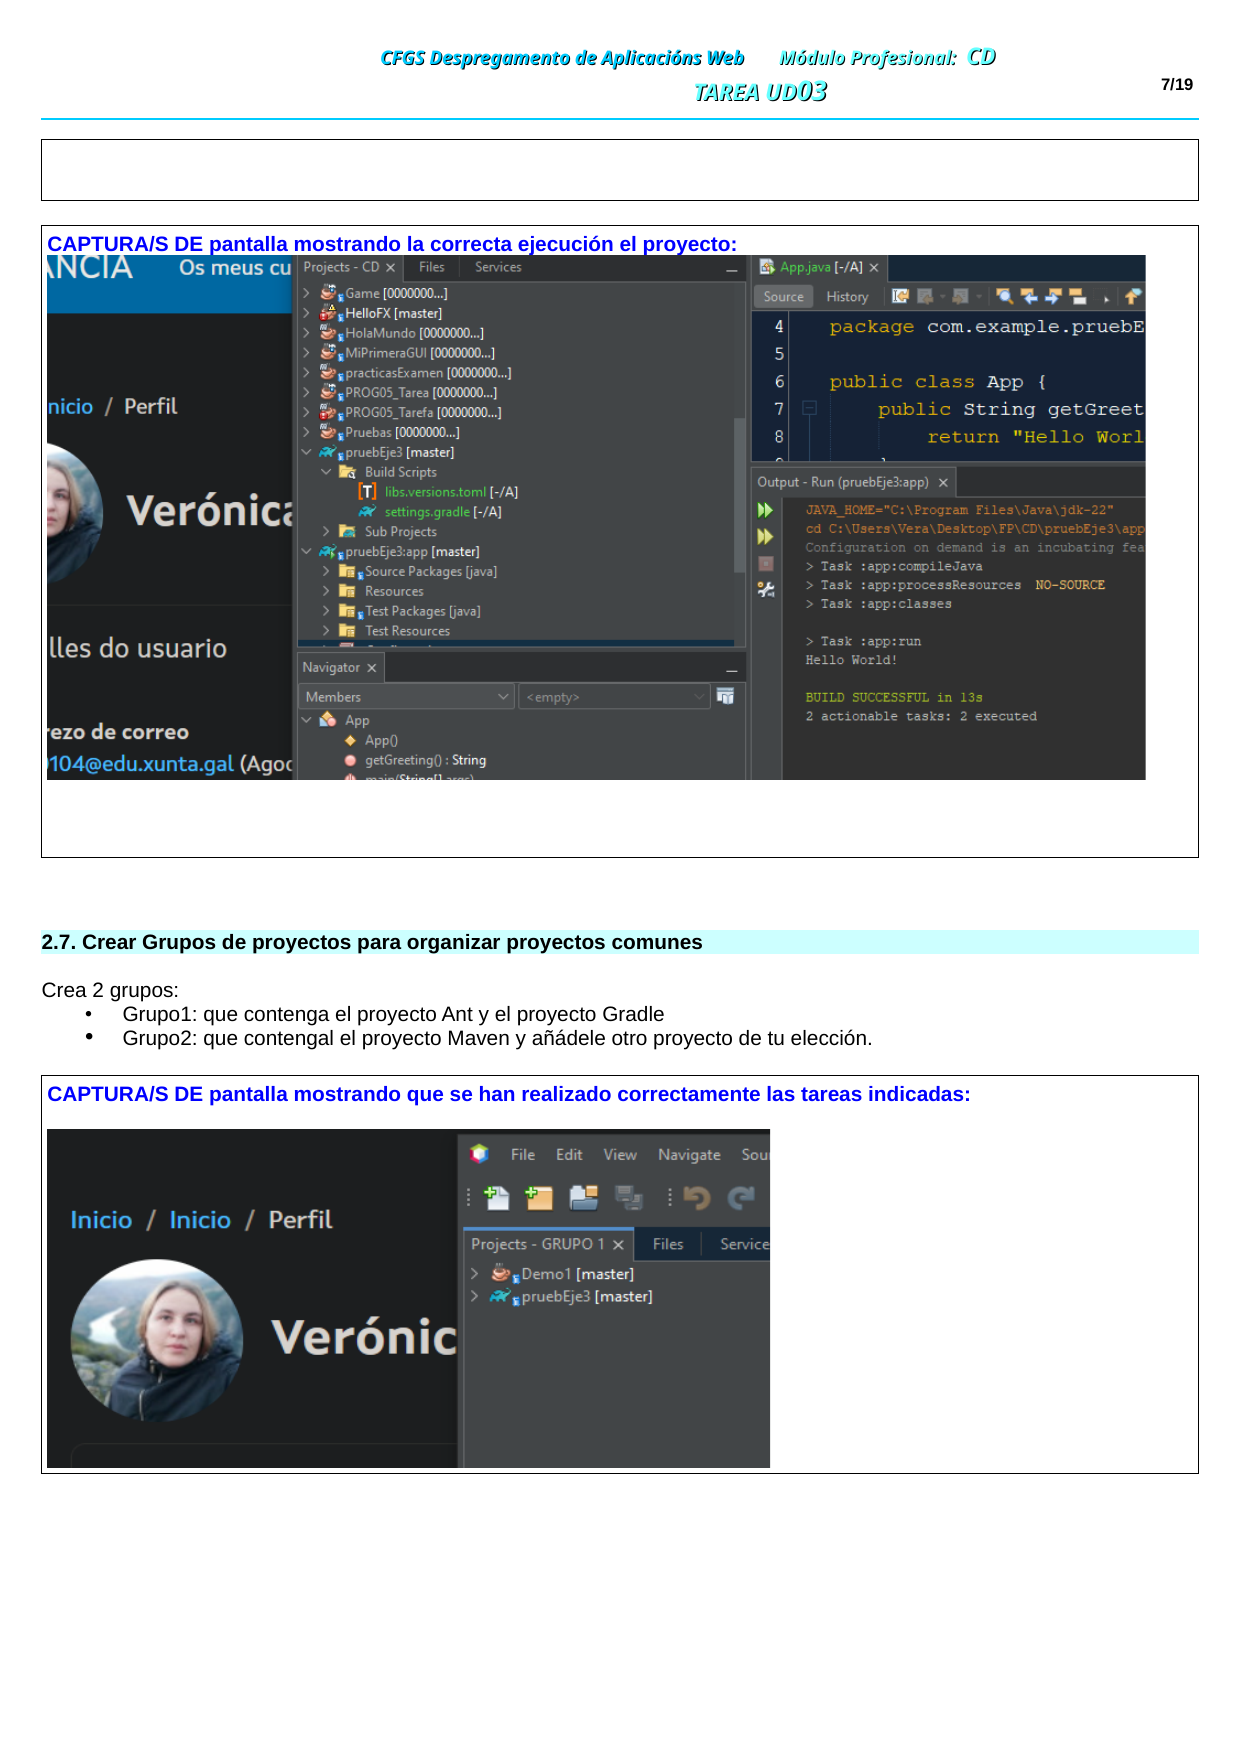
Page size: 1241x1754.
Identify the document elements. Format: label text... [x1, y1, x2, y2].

table_header [42, 140, 1198, 200]
text Crea 2 grupos: [41, 978, 1199, 1002]
table_header CAPTURA/S DE pantalla mostrando que se han realizado correctamente las tareas indicadas: [42, 1076, 1198, 1473]
table_header CAPTURA/S DE pantalla mostrando la correcta ejecución el proyecto: [42, 226, 1198, 857]
picture [47, 255, 1146, 780]
list Grupo2: que contengal el proyecto Maven y añádele otro proyecto de tu elección. [85, 1026, 1199, 1051]
text 2.7. Crear Grupos de proyectos para organizar proyectos comunes [41, 930, 1199, 954]
list Grupo1: que contenga el proyecto Ant y el proyecto Gradle [85, 1002, 1199, 1026]
picture [47, 1129, 771, 1468]
